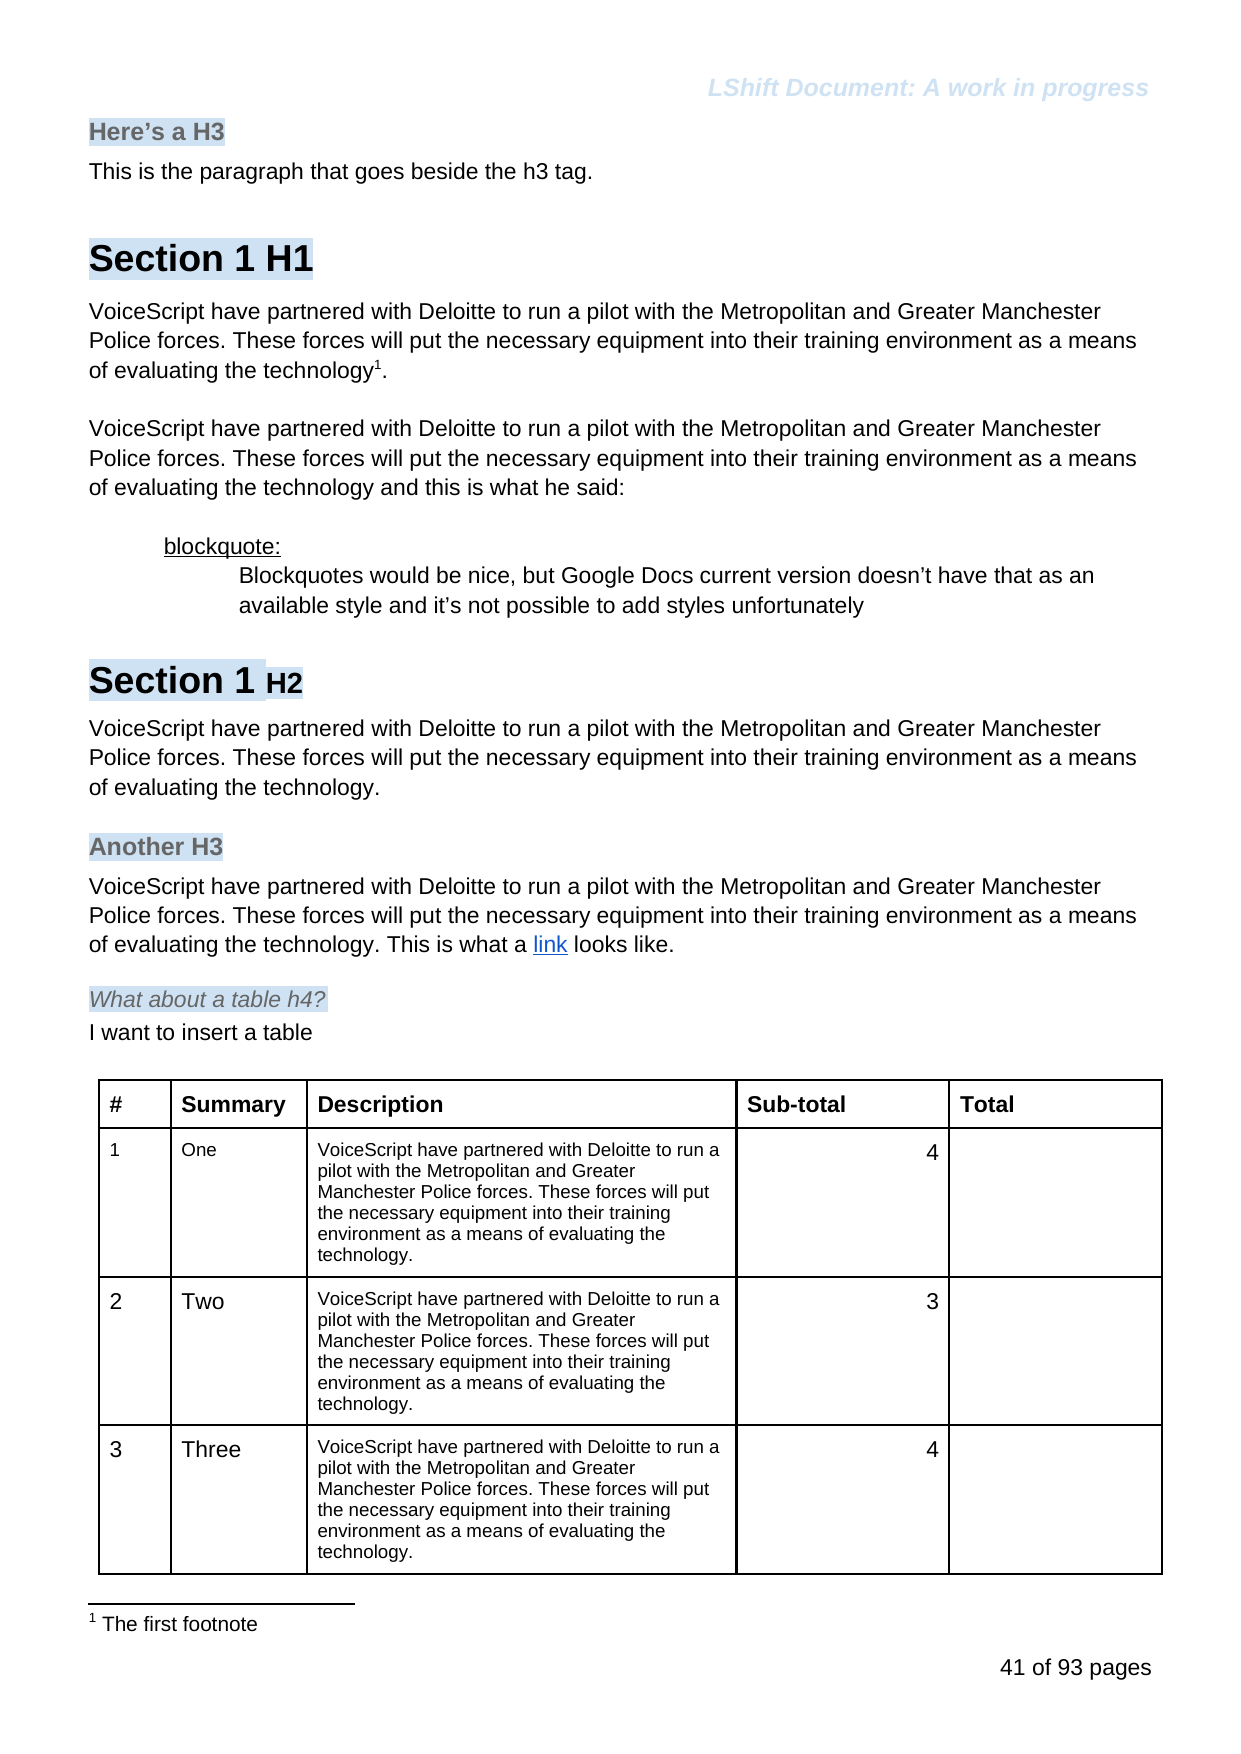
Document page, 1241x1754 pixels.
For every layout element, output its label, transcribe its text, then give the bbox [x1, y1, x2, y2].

text VoiceScript have partnered with Deloitte to run a pilot with the Metropolitan and Greater Manchester Police forces. These forces will put the necessary equipment into their training environment as a means of evaluating the technology. This is what a link looks like. [88, 873, 1152, 958]
table_header Summary [172, 1081, 306, 1127]
table_cell 1 [100, 1129, 170, 1276]
text The first footnote [88, 1610, 1152, 1636]
table_cell [950, 1426, 1161, 1573]
table_header Total [950, 1081, 1161, 1127]
table_cell 3 [738, 1278, 948, 1424]
table_cell 2 [100, 1278, 170, 1424]
text VoiceScript have partnered with Deloitte to run a pilot with the Metropolitan and Greater Manchester Police forces. These forces will put the necessary equipment into their training environment as a means of evaluating the technology. [88, 298, 1152, 383]
table_cell [950, 1129, 1161, 1276]
subtitle What about a table h4? [328, 986, 1152, 1012]
table_cell 3 [100, 1426, 170, 1573]
table_cell Three [172, 1426, 306, 1573]
table_cell Two [172, 1278, 306, 1424]
table_cell VoiceScript have partnered with Deloitte to run a pilot with the Metropolitan and Greater Manchester Police forces. These forces will put the necessary equipment into their training environment as a means of evaluating the technology. [308, 1426, 735, 1573]
text Blockquotes would be nice, but Google Docs current version doesn’t have that as an available style and it’s not possible to add styles unfortunately [238, 563, 1152, 618]
text blockquote: [163, 533, 1152, 559]
text I want to insert a table [88, 1020, 1152, 1046]
subtitle Section 1 H2 [266, 659, 1152, 701]
text VoiceScript have partnered with Deloitte to run a pilot with the Metropolitan and Greater Manchester Police forces. These forces will put the necessary equipment into their training environment as a means of evaluating the technology. [88, 716, 1152, 800]
table_header Sub-total [738, 1081, 948, 1127]
table_cell 4 [738, 1129, 948, 1276]
subtitle Here’s a H3 [225, 118, 1152, 146]
subtitle Another H3 [223, 833, 1152, 861]
table_cell VoiceScript have partnered with Deloitte to run a pilot with the Metropolitan and Greater Manchester Police forces. These forces will put the necessary equipment into their training environment as a means of evaluating the technology. [308, 1129, 735, 1276]
table_cell [950, 1278, 1161, 1424]
table_cell VoiceScript have partnered with Deloitte to run a pilot with the Metropolitan and Greater Manchester Police forces. These forces will put the necessary equipment into their training environment as a means of evaluating the technology. [308, 1278, 735, 1424]
text This is the paragraph that goes beside the h3 tag. [88, 158, 1152, 184]
subtitle Section 1 H1 [313, 238, 1152, 280]
table_header Description [308, 1081, 735, 1127]
text VoiceScript have partnered with Deloitte to run a pilot with the Metropolitan and Greater Manchester Police forces. These forces will put the necessary equipment into their training environment as a means of evaluating the technology and this is what he said: [88, 416, 1152, 500]
table_cell One [172, 1129, 306, 1276]
table_header # [100, 1081, 170, 1127]
table_cell 4 [738, 1426, 948, 1573]
